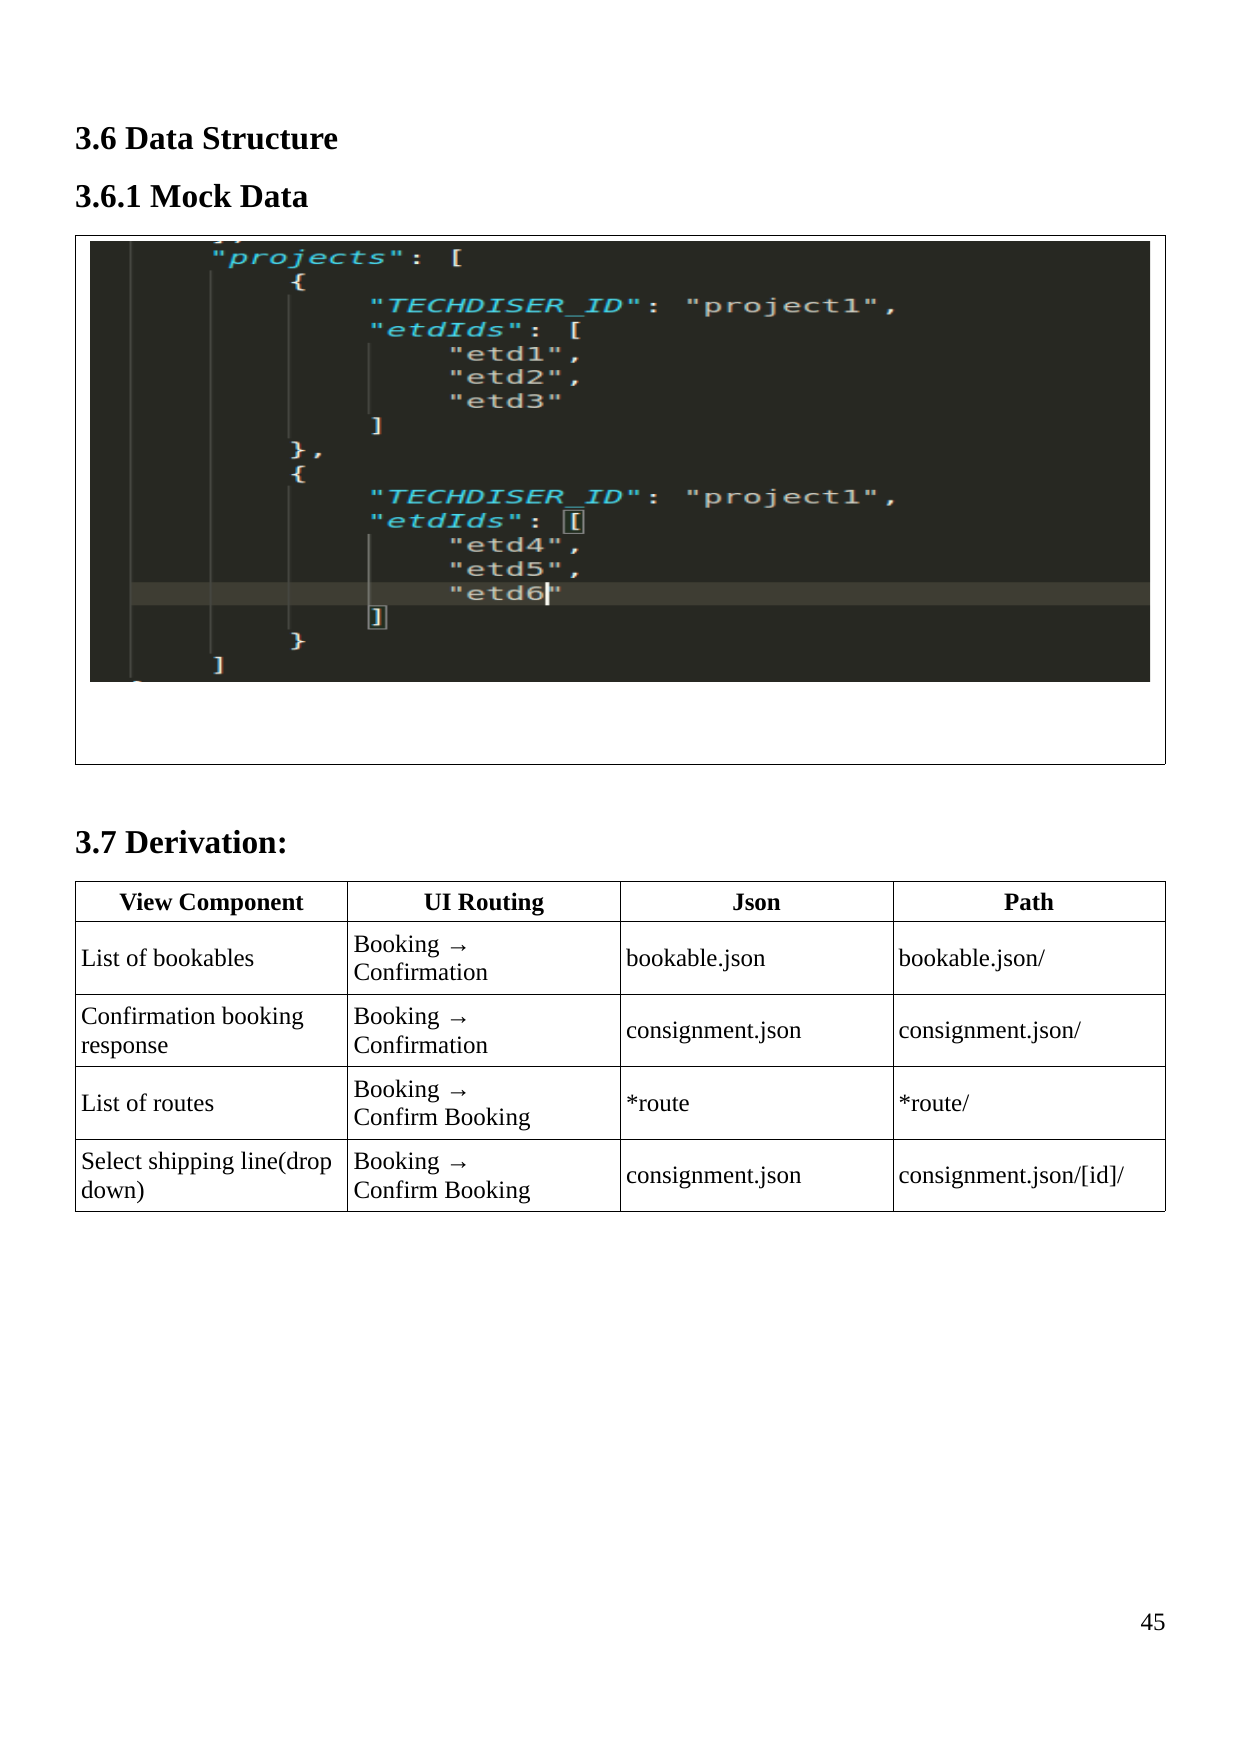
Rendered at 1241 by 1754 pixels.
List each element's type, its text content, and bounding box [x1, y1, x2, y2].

table_cell Booking → Confirm Booking [348, 1140, 620, 1211]
table_header Json [621, 882, 893, 921]
text 3.7 Derivation: [75, 822, 1165, 861]
table_cell Select shipping line(drop down) [76, 1140, 347, 1211]
table_header UI Routing [348, 882, 620, 921]
text 3.6.1 Mock Data [75, 177, 1165, 215]
table_cell List of bookables [76, 922, 347, 994]
table_header View Component [76, 882, 347, 921]
table_header Path [894, 882, 1165, 921]
table_cell Booking → Confirm Booking [348, 1067, 620, 1139]
table_cell Booking → Confirmation [348, 995, 620, 1066]
table_cell consignment.json [621, 1140, 893, 1211]
table_cell bookable.json [621, 922, 893, 994]
table_cell consignment.json [621, 995, 893, 1066]
picture [90, 241, 1151, 682]
table_cell List of routes [76, 1067, 347, 1139]
table_cell consignment.json/ [894, 995, 1165, 1066]
text 3.6 Data Structure [75, 118, 1165, 156]
table_cell Booking → Confirmation [348, 922, 620, 994]
table_cell Confirmation booking response [76, 995, 347, 1066]
table_header [76, 236, 1165, 763]
table_cell bookable.json/ [894, 922, 1165, 994]
table_cell *route/ [894, 1067, 1165, 1139]
table_cell consignment.json/[id]/ [894, 1140, 1165, 1211]
table_cell *route [621, 1067, 893, 1139]
